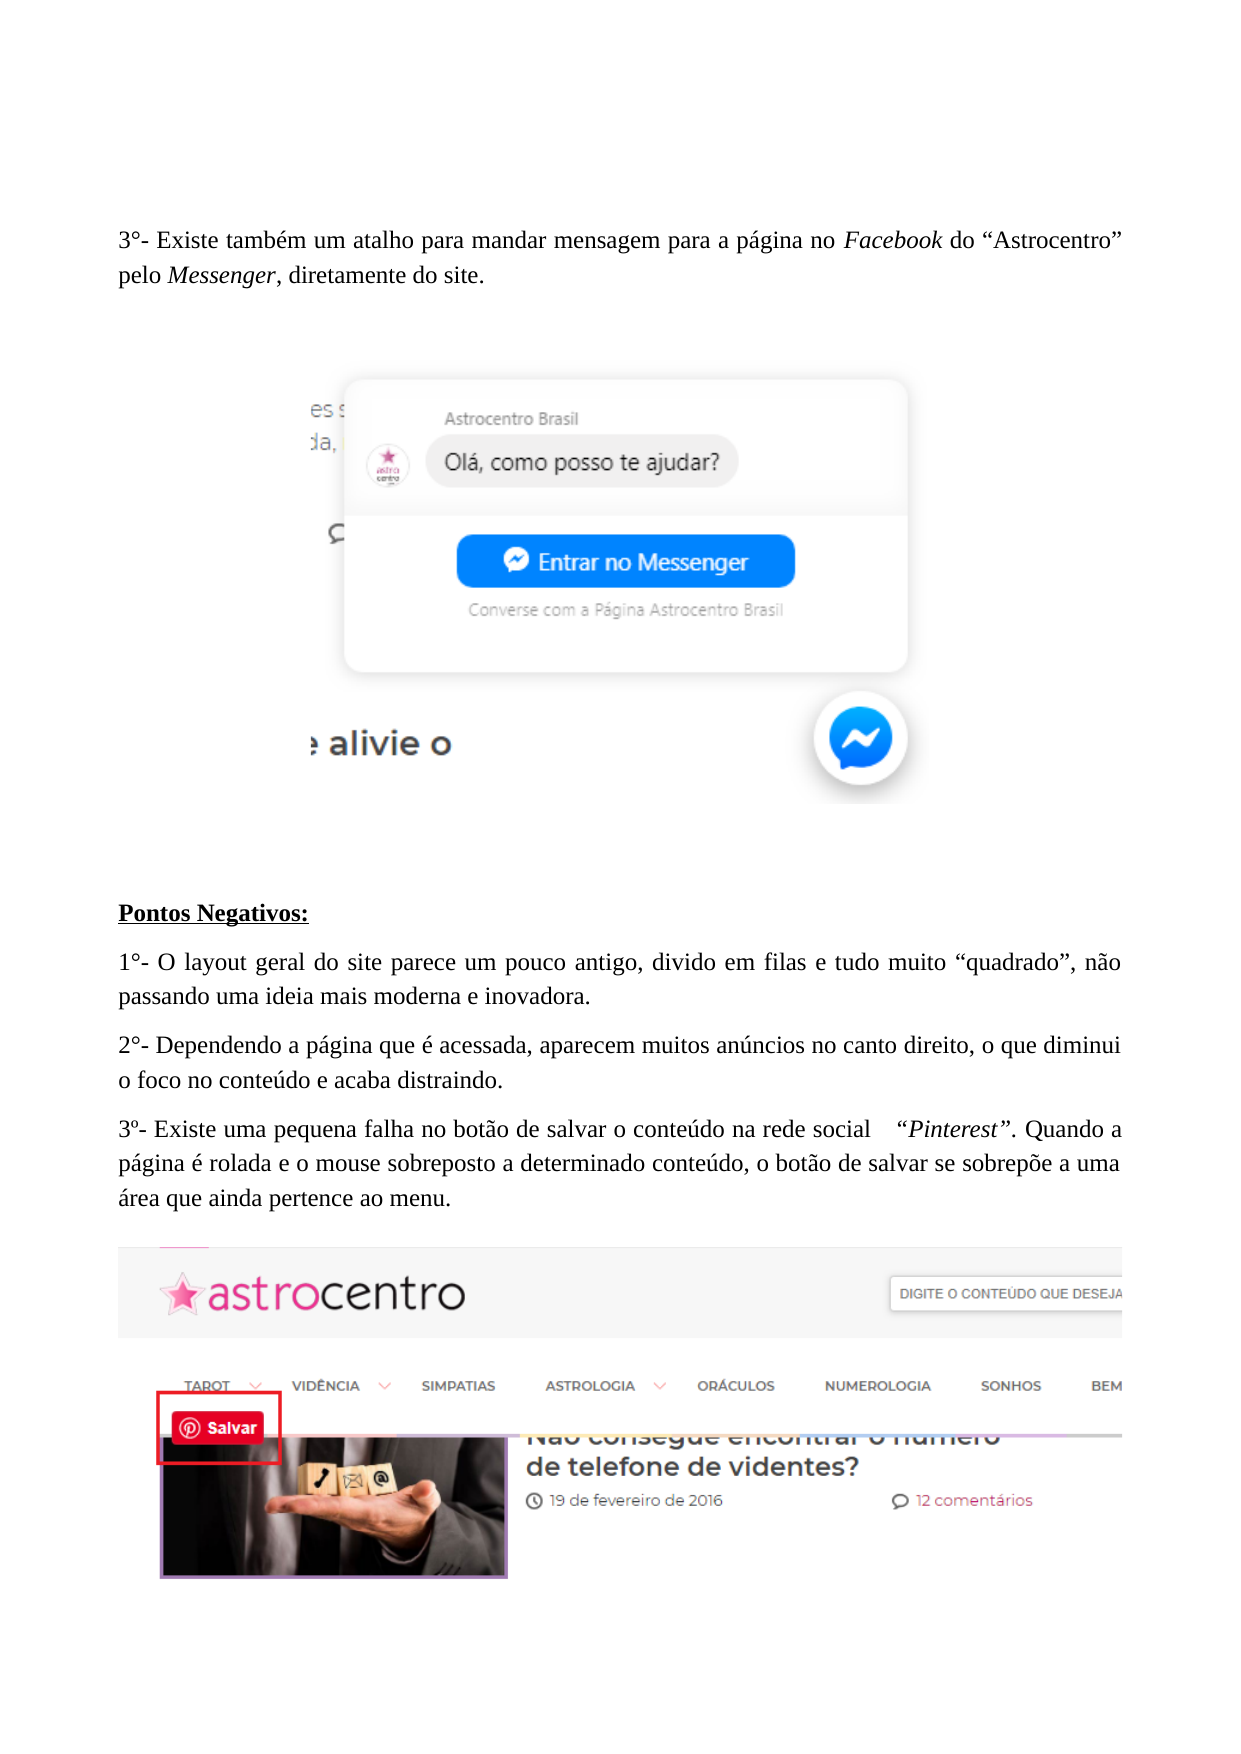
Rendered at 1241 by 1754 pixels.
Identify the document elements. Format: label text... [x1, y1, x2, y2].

picture [118, 1247, 1123, 1621]
picture [310, 350, 930, 804]
text Pontos Negativos: [118, 898, 1122, 926]
text 3°- Existe também um atalho para mandar mensagem para a página no Facebook do “Astrocentro” pelo Messenger, diretamente do site. [118, 225, 1122, 289]
text 3º- Existe uma pequena falha no botão de salvar o conteúdo na rede social “Pinterest”. Quando a página é rolada e o mouse sobreposto a determinado conteúdo, o botão de salvar se sobrepõe a uma área que ainda pertence ao menu. [118, 1114, 1122, 1212]
text 1°- O layout geral do site parece um pouco antigo, divido em filas e tudo muito “quadrado”, não passando uma ideia mais moderna e inovadora. [118, 947, 1122, 1010]
text 2°- Dependendo a página que é acessada, aparecem muitos anúncios no canto direito, o que diminui o foco no conteúdo e acaba distraindo. [118, 1030, 1122, 1093]
